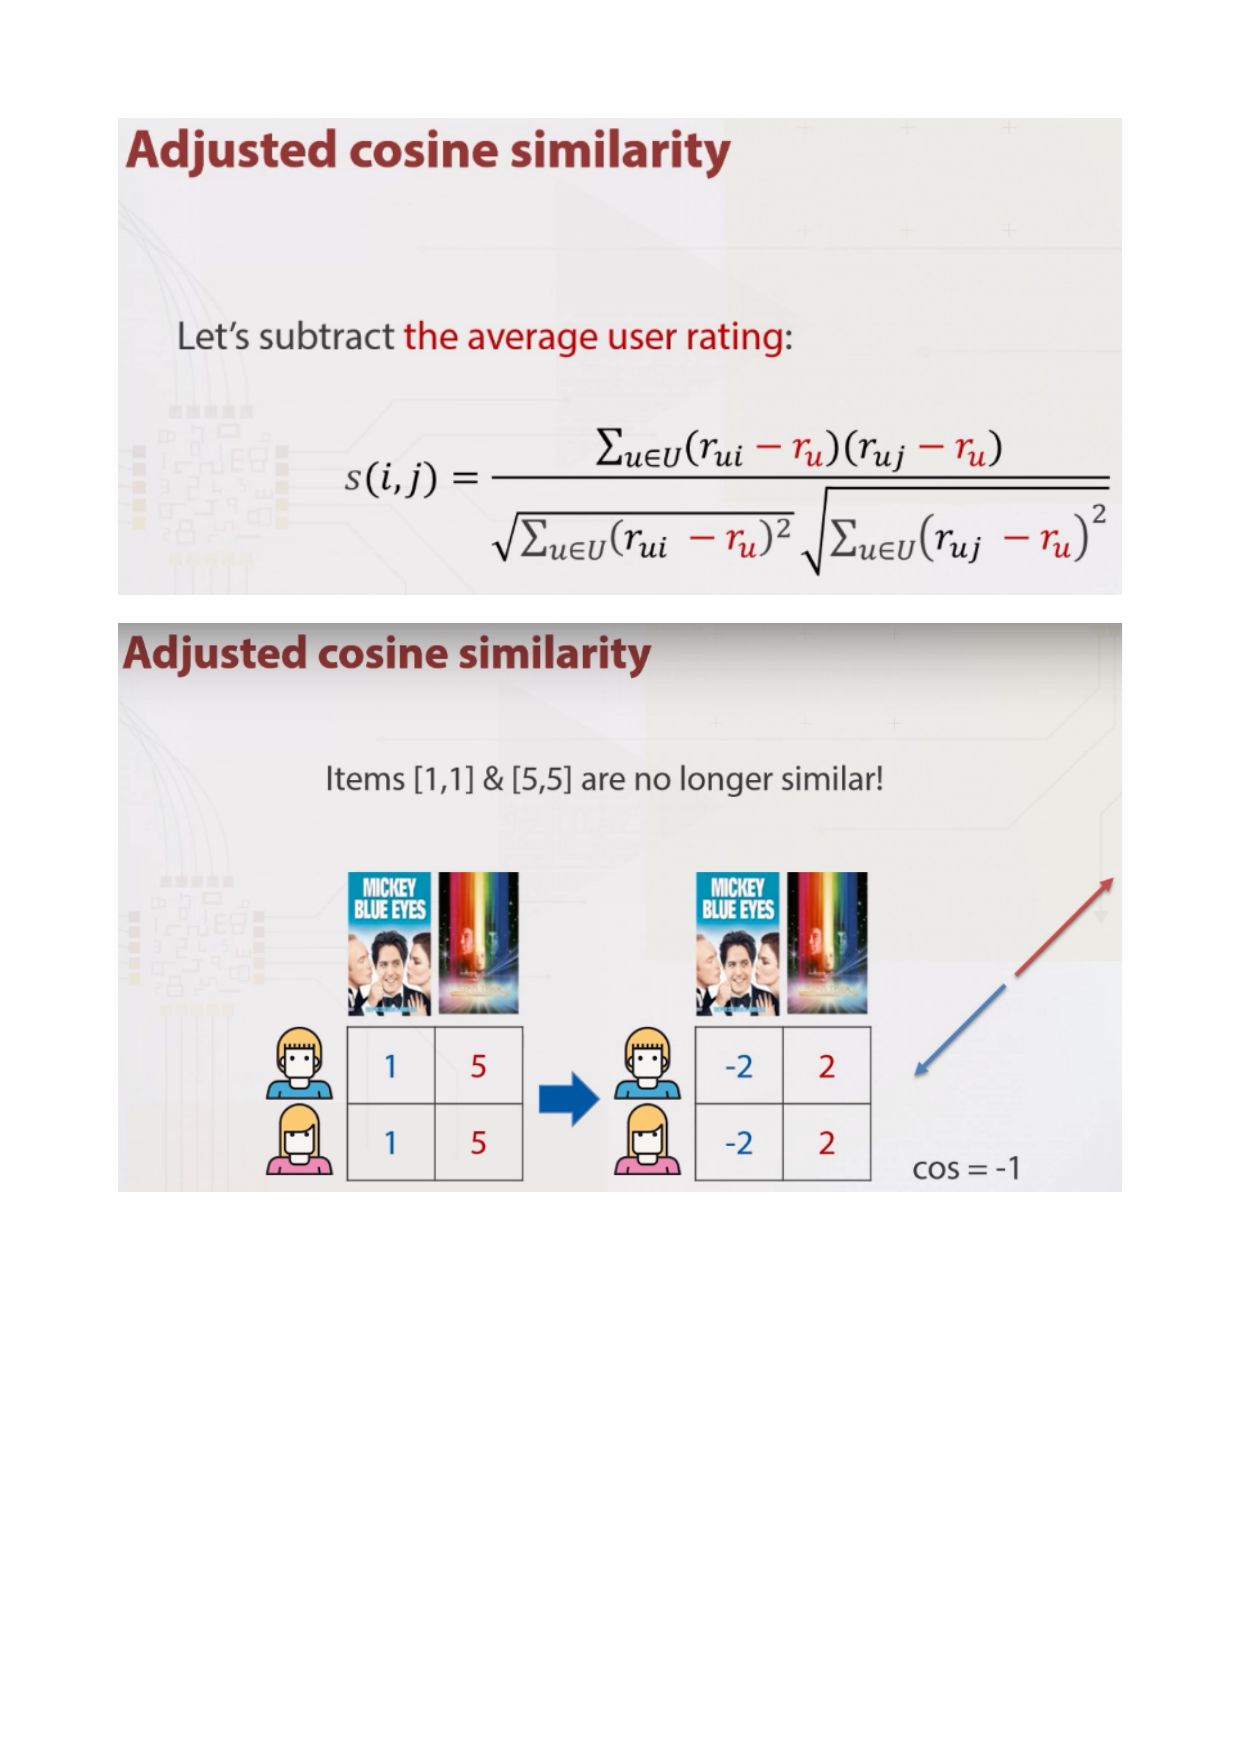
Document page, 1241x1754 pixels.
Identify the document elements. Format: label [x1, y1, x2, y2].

picture [118, 118, 1123, 595]
picture [118, 623, 1123, 1192]
